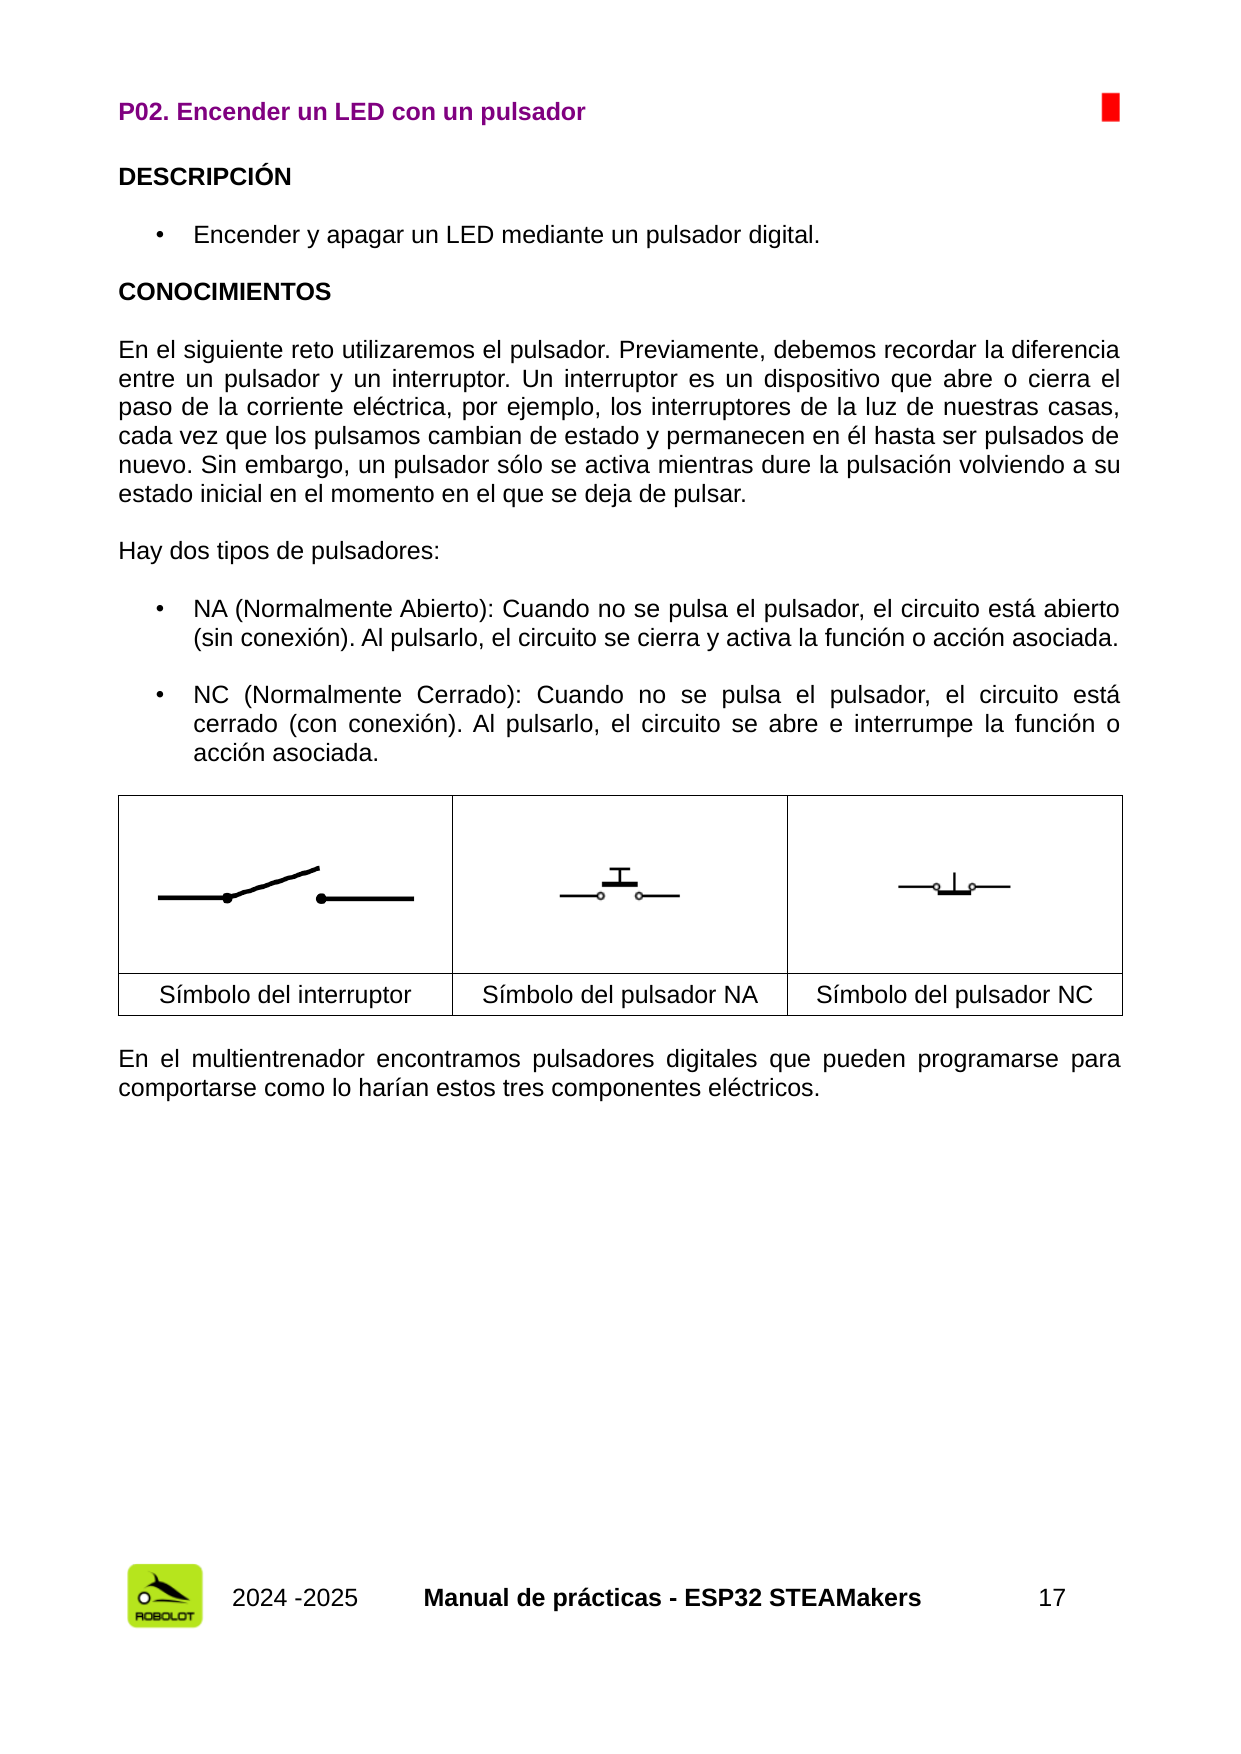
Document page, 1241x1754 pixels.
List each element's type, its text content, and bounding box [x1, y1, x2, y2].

text DESCRIPCIÓN [118, 162, 1122, 191]
table_cell Símbolo del interruptor [119, 974, 452, 1014]
text En el siguiente reto utilizaremos el pulsador. Previamente, debemos recordar la diferencia entre un pulsador y un interruptor. Un interruptor es un dispositivo que abre o cierra el paso de la corriente eléctrica, por ejemplo, los interruptores de la luz de nuestras casas, cada vez que los pulsamos cambian de estado y permanecen en él hasta ser pulsados de nuevo. Sin embargo, un pulsador sólo se activa mientras dure la pulsación volviendo a su estado inicial en el momento en el que se deja de pulsar. [118, 335, 1122, 507]
subtitle P02. Encender un LED con un pulsador [118, 97, 1100, 125]
list NA (Normalmente Abierto): Cuando no se pulsa el pulsador, el circuito está abierto (sin conexión). Al pulsarlo, el circuito se cierra y activa la función o acción asociada. [156, 594, 1122, 651]
picture [155, 819, 416, 950]
picture [126, 1563, 205, 1631]
list NC (Normalmente Cerrado): Cuando no se pulsa el pulsador, el circuito está cerrado (con conexión). Al pulsarlo, el circuito se abre e interrumpe la función o acción asociada. [156, 680, 1122, 766]
table_header [453, 796, 787, 973]
text En el multientrenador encontramos pulsadores digitales que pueden programarse para comportarse como lo harían estos tres componentes eléctricos. [118, 1044, 1122, 1102]
picture [877, 807, 1032, 962]
picture [537, 801, 703, 968]
table_header [119, 796, 452, 973]
list Encender y apagar un LED mediante un pulsador digital. [156, 220, 1122, 249]
table_header [788, 796, 1122, 973]
picture [1100, 88, 1123, 126]
text Hay dos tipos de pulsadores: [118, 536, 1122, 565]
table_cell Símbolo del pulsador NA [453, 974, 787, 1014]
text CONOCIMIENTOS [118, 277, 1122, 306]
table_cell Símbolo del pulsador NC [788, 974, 1122, 1014]
